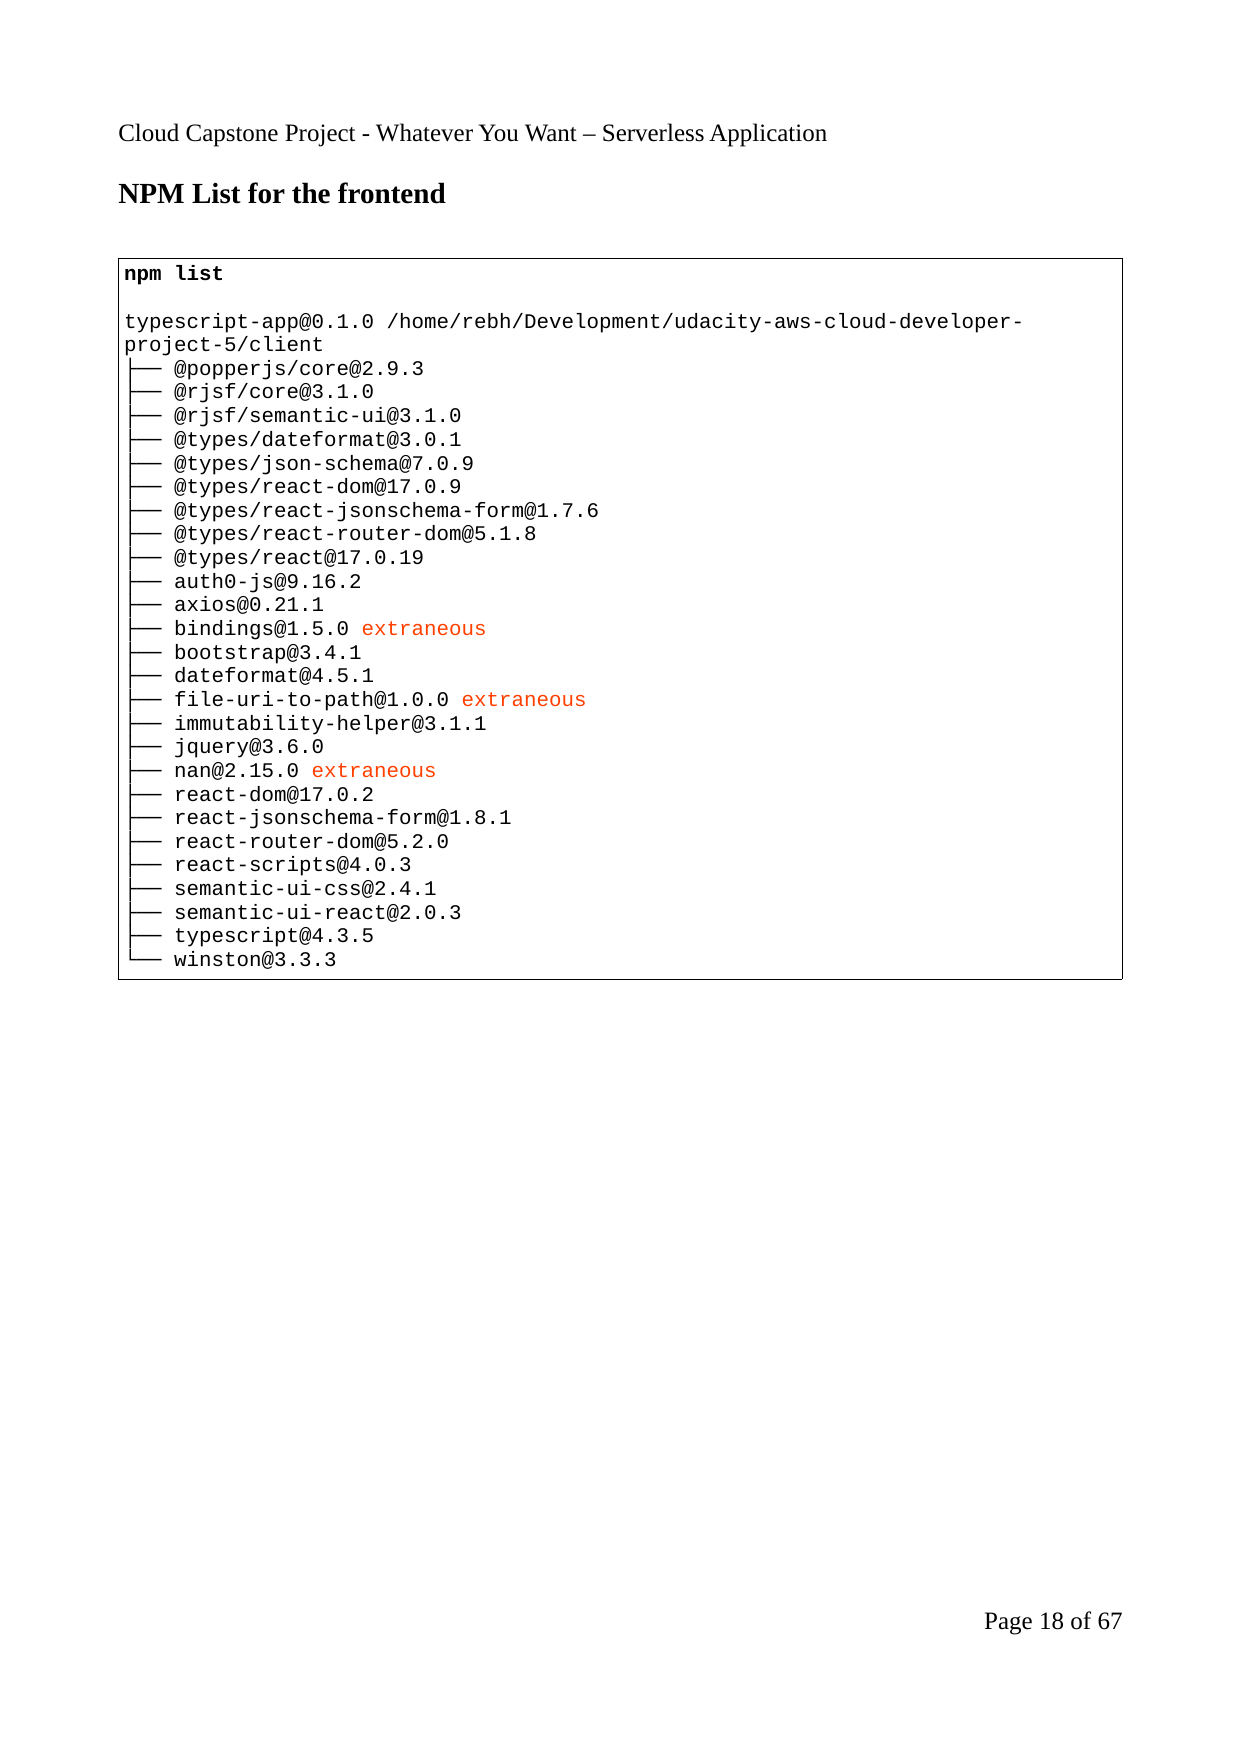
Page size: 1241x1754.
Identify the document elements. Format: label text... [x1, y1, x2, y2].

subtitle NPM List for the frontend [118, 176, 1122, 210]
table_header npm list typescript-app@0.1.0 /home/rebh/Development/udacity-aws-cloud-developer-project-5/client ├── @popperjs/core@2.9.3 ├── @rjsf/core@3.1.0 ├── @rjsf/semantic-ui@3.1.0 ├── @types/dateformat@3.0.1 ├── @types/json-schema@7.0.9 ├── @types/react-dom@17.0.9 ├── @types/react-jsonschema-form@1.7.6 ├── @types/react-router-dom@5.1.8 ├── @types/react@17.0.19 ├── auth0-js@9.16.2 ├── axios@0.21.1 ├── bindings@1.5.0 extraneous ├── bootstrap@3.4.1 ├── dateformat@4.5.1 ├── file-uri-to-path@1.0.0 extraneous ├── immutability-helper@3.1.1 ├── jquery@3.6.0 ├── nan@2.15.0 extraneous ├── react-dom@17.0.2 ├── react-jsonschema-form@1.8.1 ├── react-router-dom@5.2.0 ├── react-scripts@4.0.3 ├── semantic-ui-css@2.4.1 ├── semantic-ui-react@2.0.3 ├── typescript@4.3.5 └── winston@3.3.3 [119, 259, 1122, 978]
